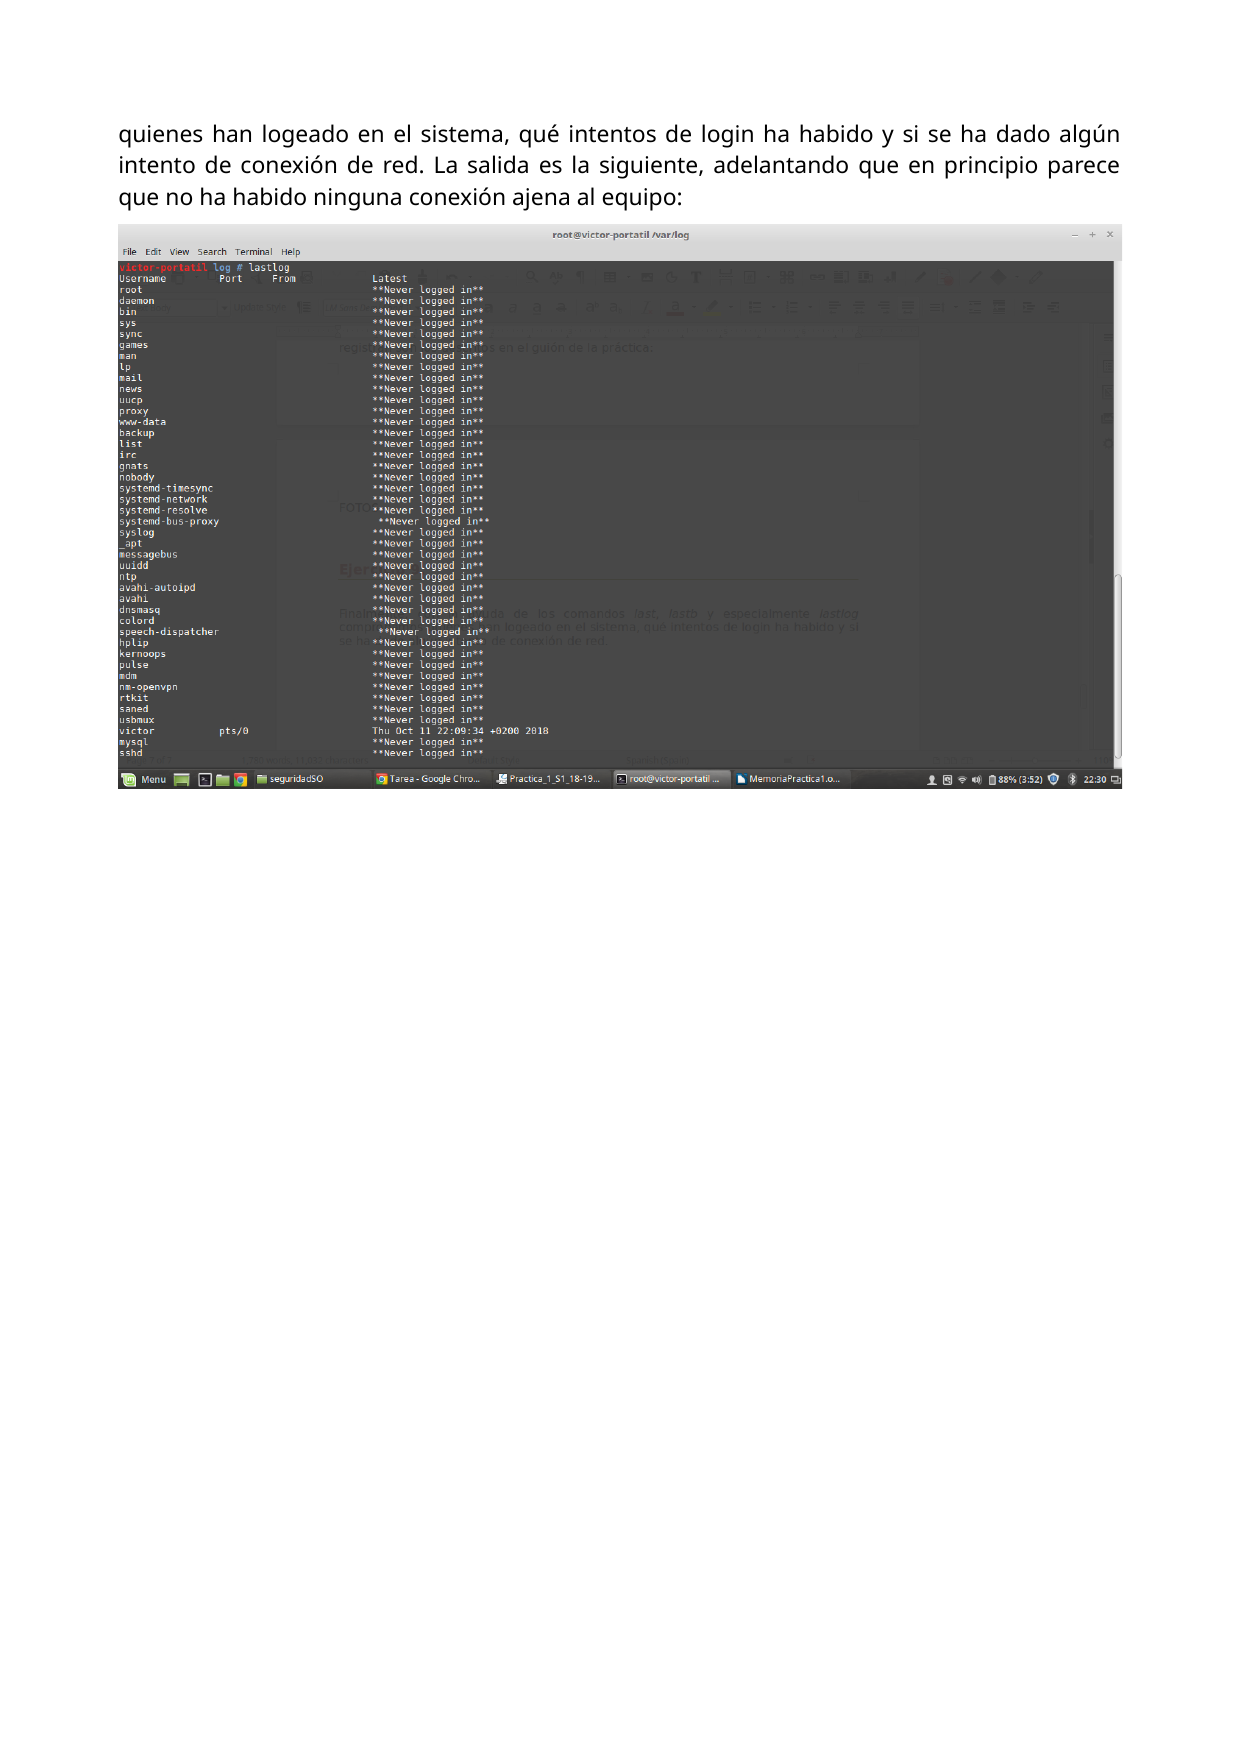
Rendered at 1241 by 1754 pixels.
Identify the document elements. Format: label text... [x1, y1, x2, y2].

picture [118, 224, 1123, 789]
text quienes han logeado en el sistema, qué intentos de login ha habido y si se ha dado algún intento de conexión de red. La salida es la siguiente, adelantando que en principio parece que no ha habido ninguna conexión ajena al equipo: [118, 118, 1122, 212]
